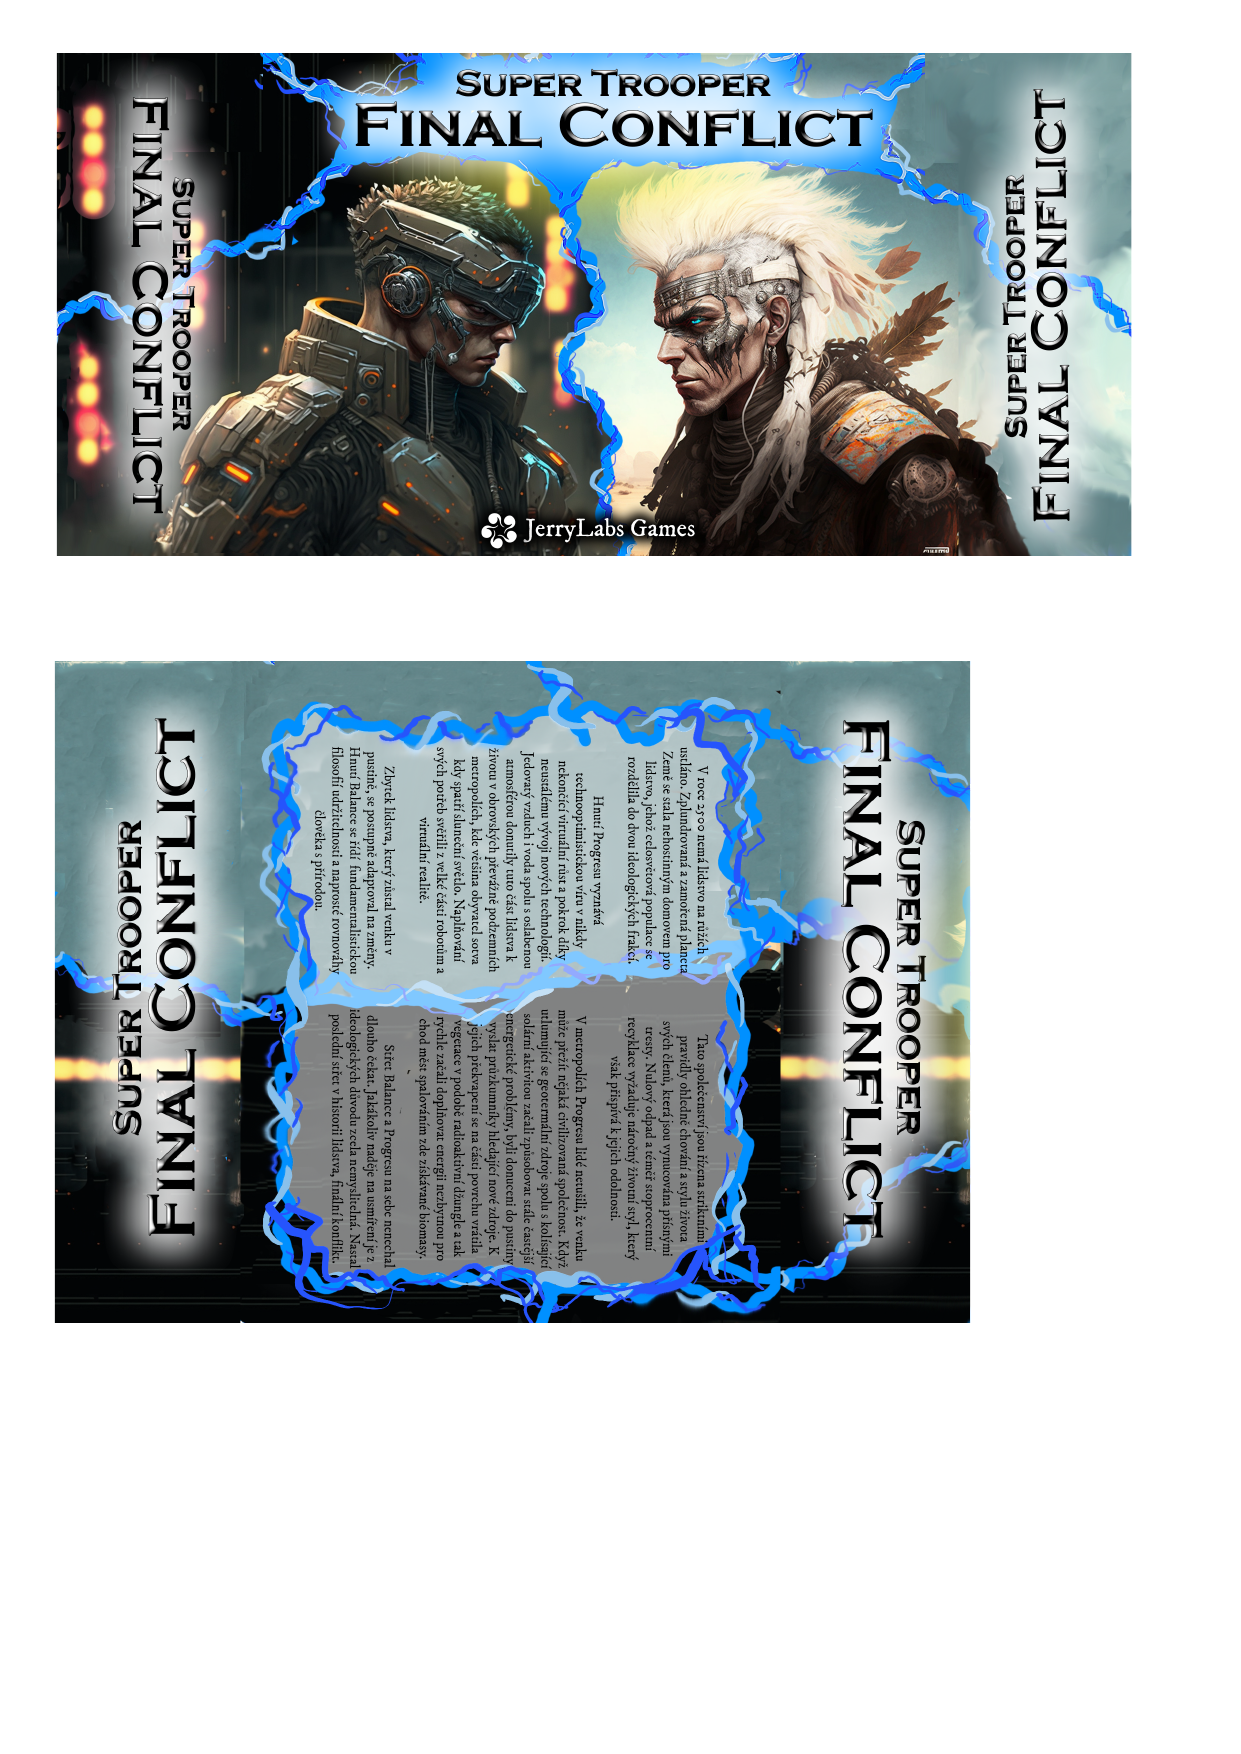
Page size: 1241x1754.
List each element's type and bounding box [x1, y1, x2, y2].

picture [54, 661, 971, 1323]
picture [56, 53, 1132, 556]
